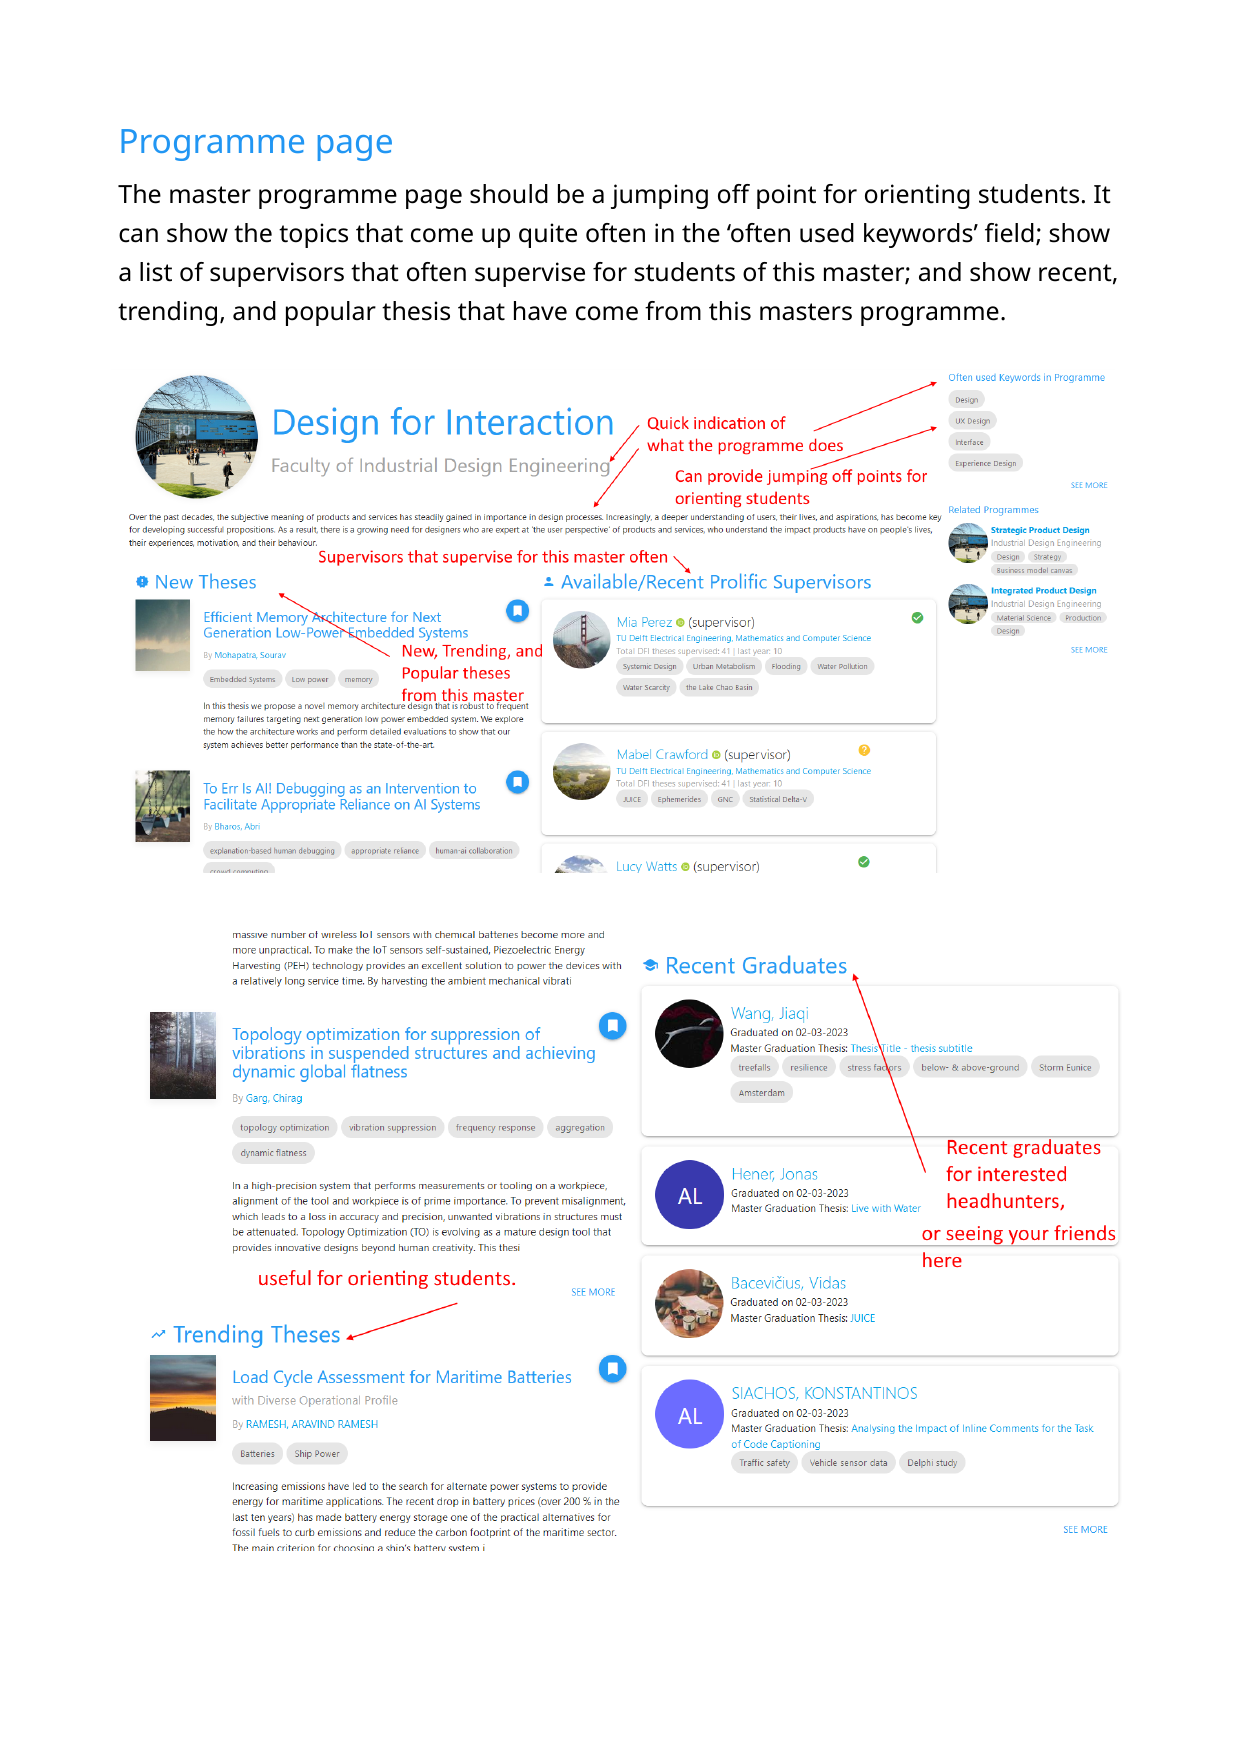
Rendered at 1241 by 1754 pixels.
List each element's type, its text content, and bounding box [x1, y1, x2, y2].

subtitle Programme page [118, 118, 1122, 164]
subtitle The master programme page should be a jumping off point for orienting students. It can show the topics that come up quite often in the ‘often used keywords’ field; show a list of supervisors that often supervise for students of this master; and show recent, trending, and popular thesis that have come from this masters programme. [118, 176, 1122, 328]
picture [118, 931, 1123, 1551]
picture [111, 369, 1115, 873]
